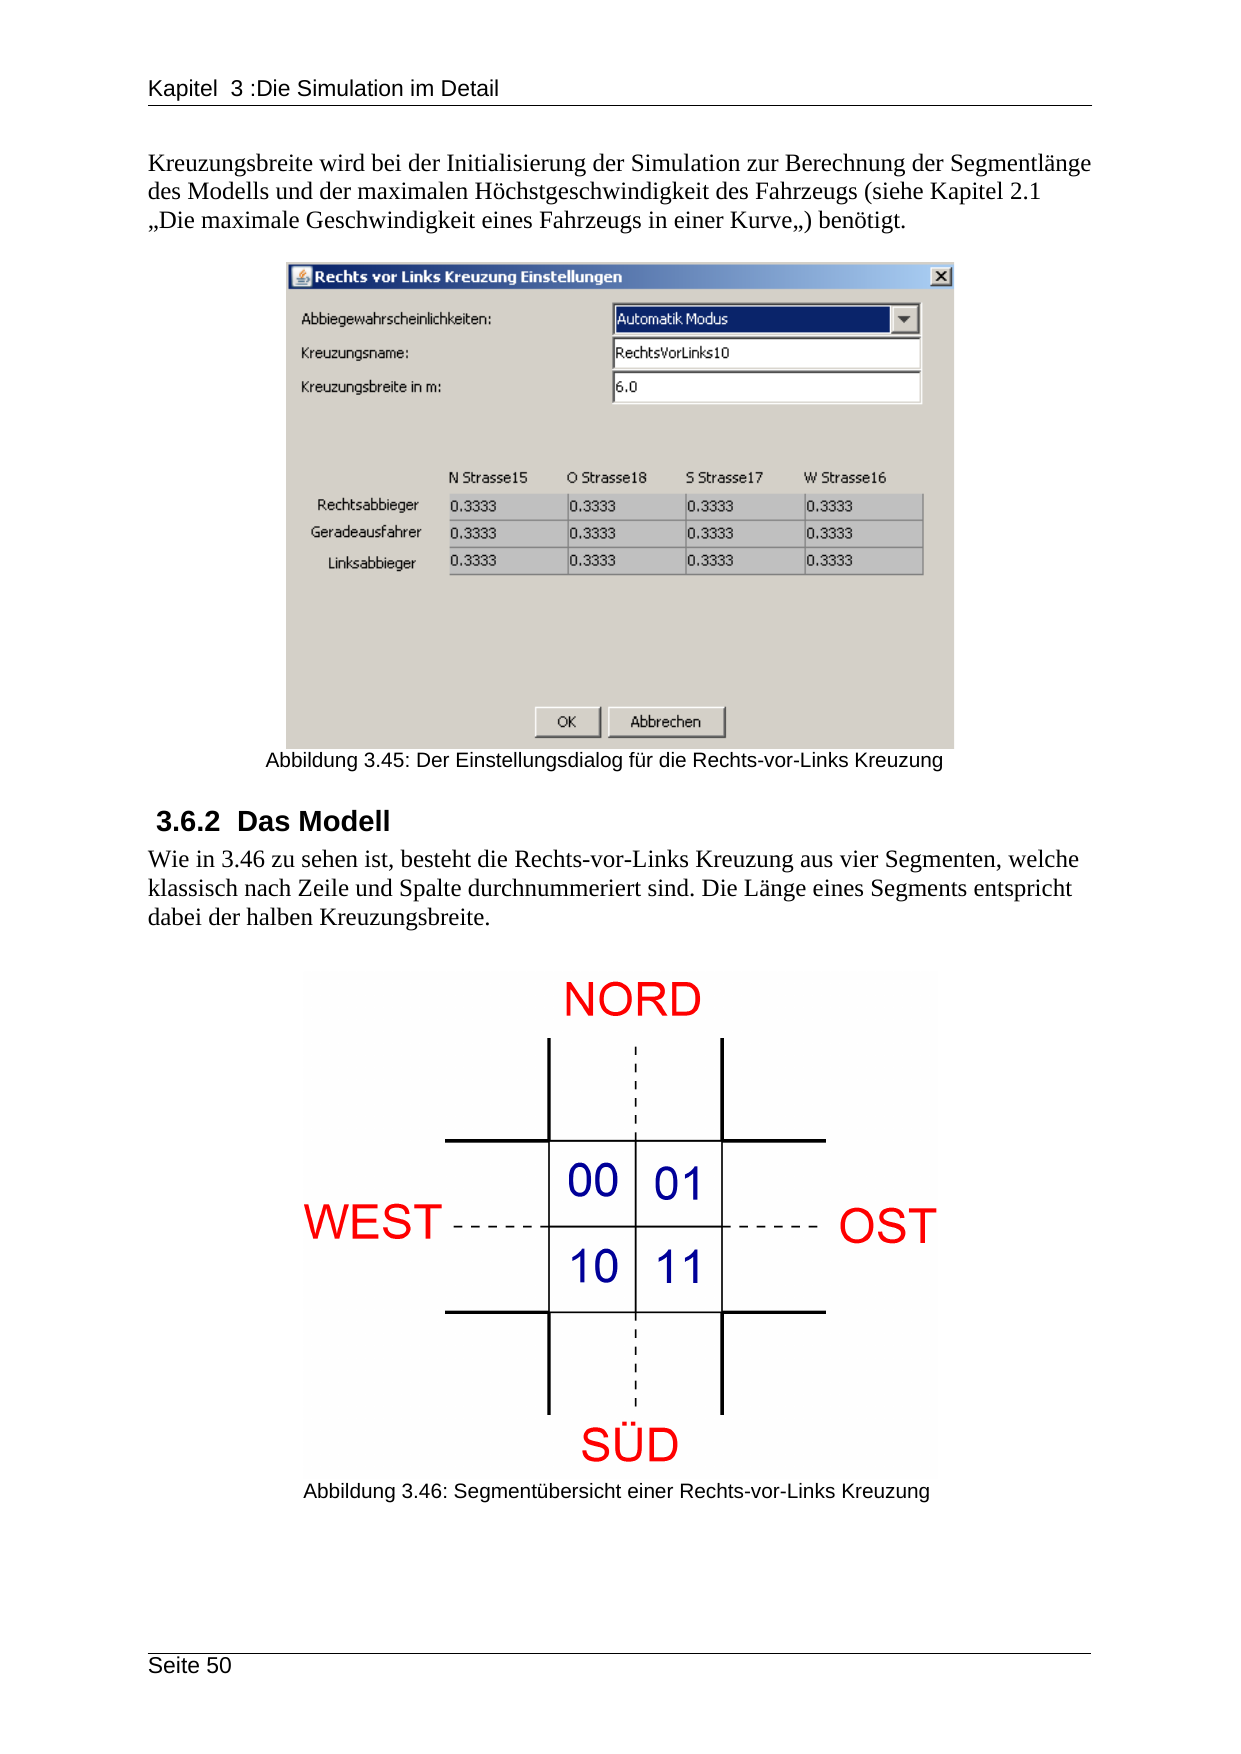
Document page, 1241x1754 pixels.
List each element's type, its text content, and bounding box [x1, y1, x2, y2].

text Wie in Abbildung 3.46 zu sehen ist, besteht die Rechts-vor-Links Kreuzung aus vier Segmenten, welche klassisch nach Zeile und Spalte durchnummeriert sind. Die Länge eines Segments entspricht dabei der halben Kreuzungsbreite. [148, 844, 1092, 930]
text In der Abbildung 3.45 ist der Einstellungsdialog einer Rechts-vor-Links Kreuzung zu sehen. Als einzige besondere Einstellung ist hier die Eingabe der Kreuzungsbreite zu sehen. Diese Kreuzungsbreite wird bei der Initialisierung der Simulation zur Berechnung der Segmentlänge des Modells und der maximalen Höchstgeschwindigkeit des Fahrzeugs (siehe Kapitel 2.1 „Die maximale Geschwindigkeit eines Fahrzeugs in einer Kurve„) benötigt. [148, 148, 1092, 234]
picture [286, 262, 955, 749]
text Abbildung 3.46: Segmentübersicht einer Rechts-vor-Links Kreuzung [303, 1479, 937, 1503]
picture [303, 971, 938, 1479]
subtitle Das Modell [148, 804, 1092, 838]
text Abbildung 3.45: Der Einstellungsdialog für die Rechts-vor-Links Kreuzung [265, 275, 975, 772]
